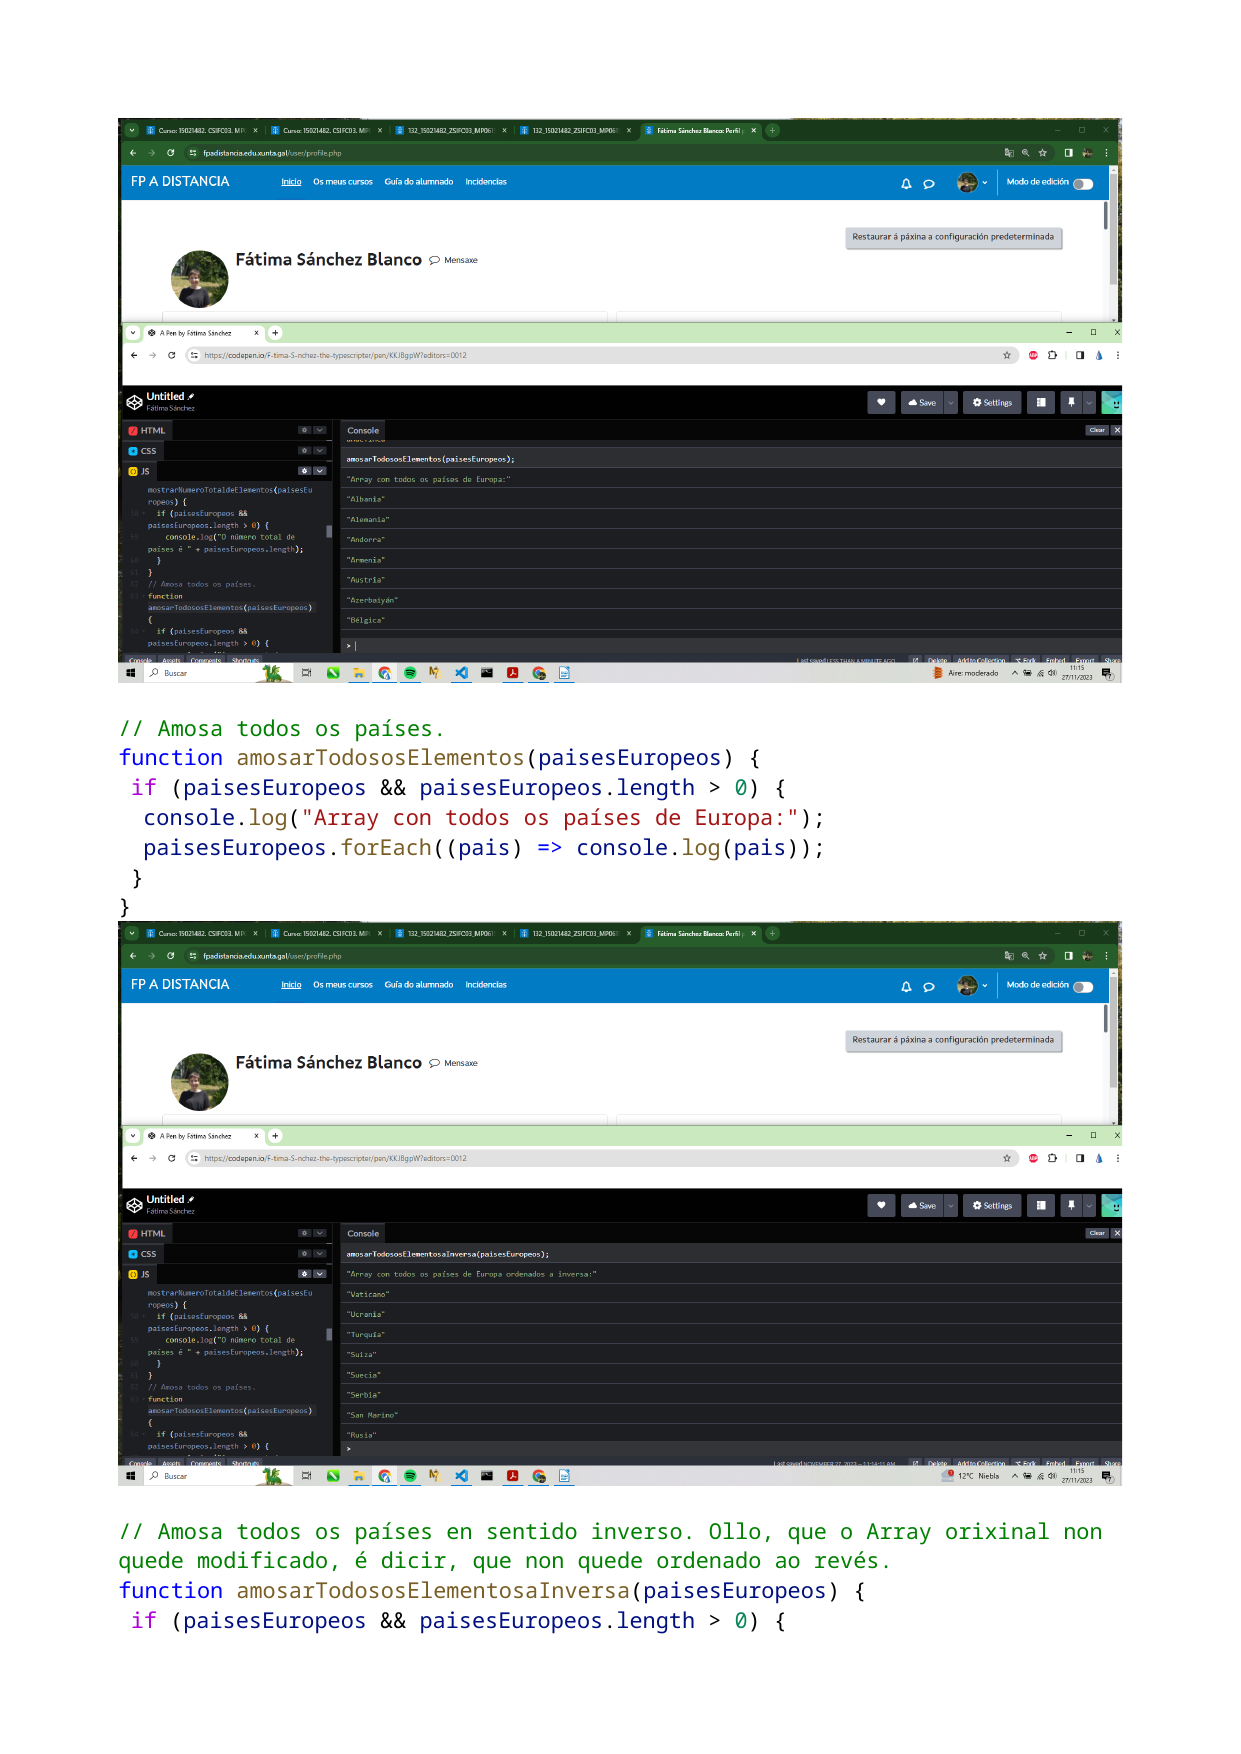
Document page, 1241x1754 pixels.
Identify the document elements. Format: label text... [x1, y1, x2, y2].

picture [118, 118, 1123, 683]
text } [118, 862, 1122, 891]
text if (paisesEuropeos && paisesEuropeos.length > 0) { [118, 1605, 1122, 1635]
text if (paisesEuropeos && paisesEuropeos.length > 0) { [118, 772, 1122, 802]
text function amosarTodososElementosaInversa(paisesEuropeos) { [118, 1575, 1122, 1605]
text // Amosa todos os países en sentido inverso. Ollo, que o Array orixinal non quede modificado, é dicir, que non quede ordenado ao revés. [118, 1516, 1122, 1575]
text } [118, 891, 1122, 921]
text function amosarTodososElementos(paisesEuropeos) { [118, 742, 1122, 772]
text // Amosa todos os países. [118, 713, 1122, 742]
picture [118, 921, 1123, 1486]
text paisesEuropeos.forEach((pais) => console.log(pais)); [118, 832, 1122, 862]
text console.log("Array con todos os países de Europa:"); [118, 802, 1122, 832]
